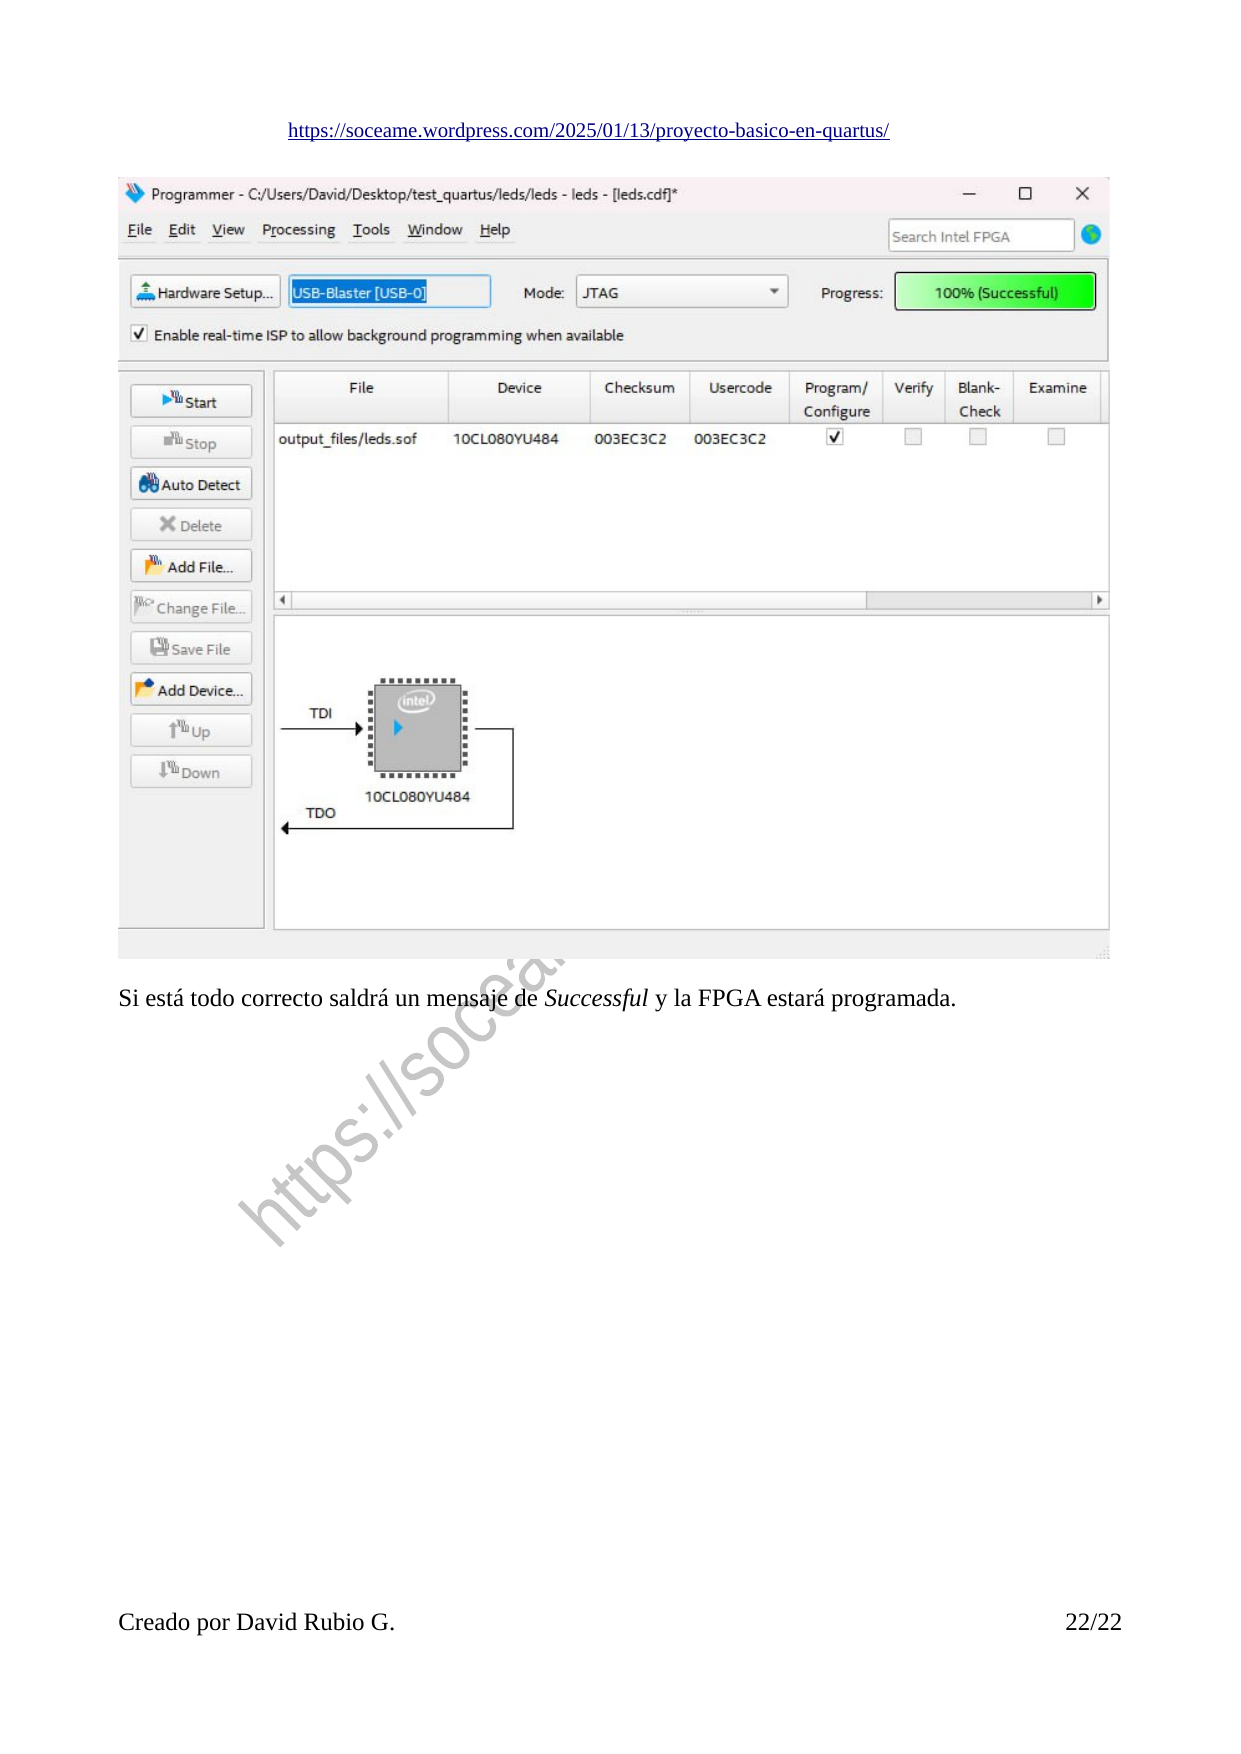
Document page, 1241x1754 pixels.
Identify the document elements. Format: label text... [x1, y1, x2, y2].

text Si está todo correcto saldrá un mensaje de Successful y la FPGA estará programada. [519, 983, 1122, 1011]
text Si está todo correcto saldrá un mensaje de Successful y la FPGA estará programada. [118, 983, 489, 1011]
picture [118, 177, 1110, 959]
